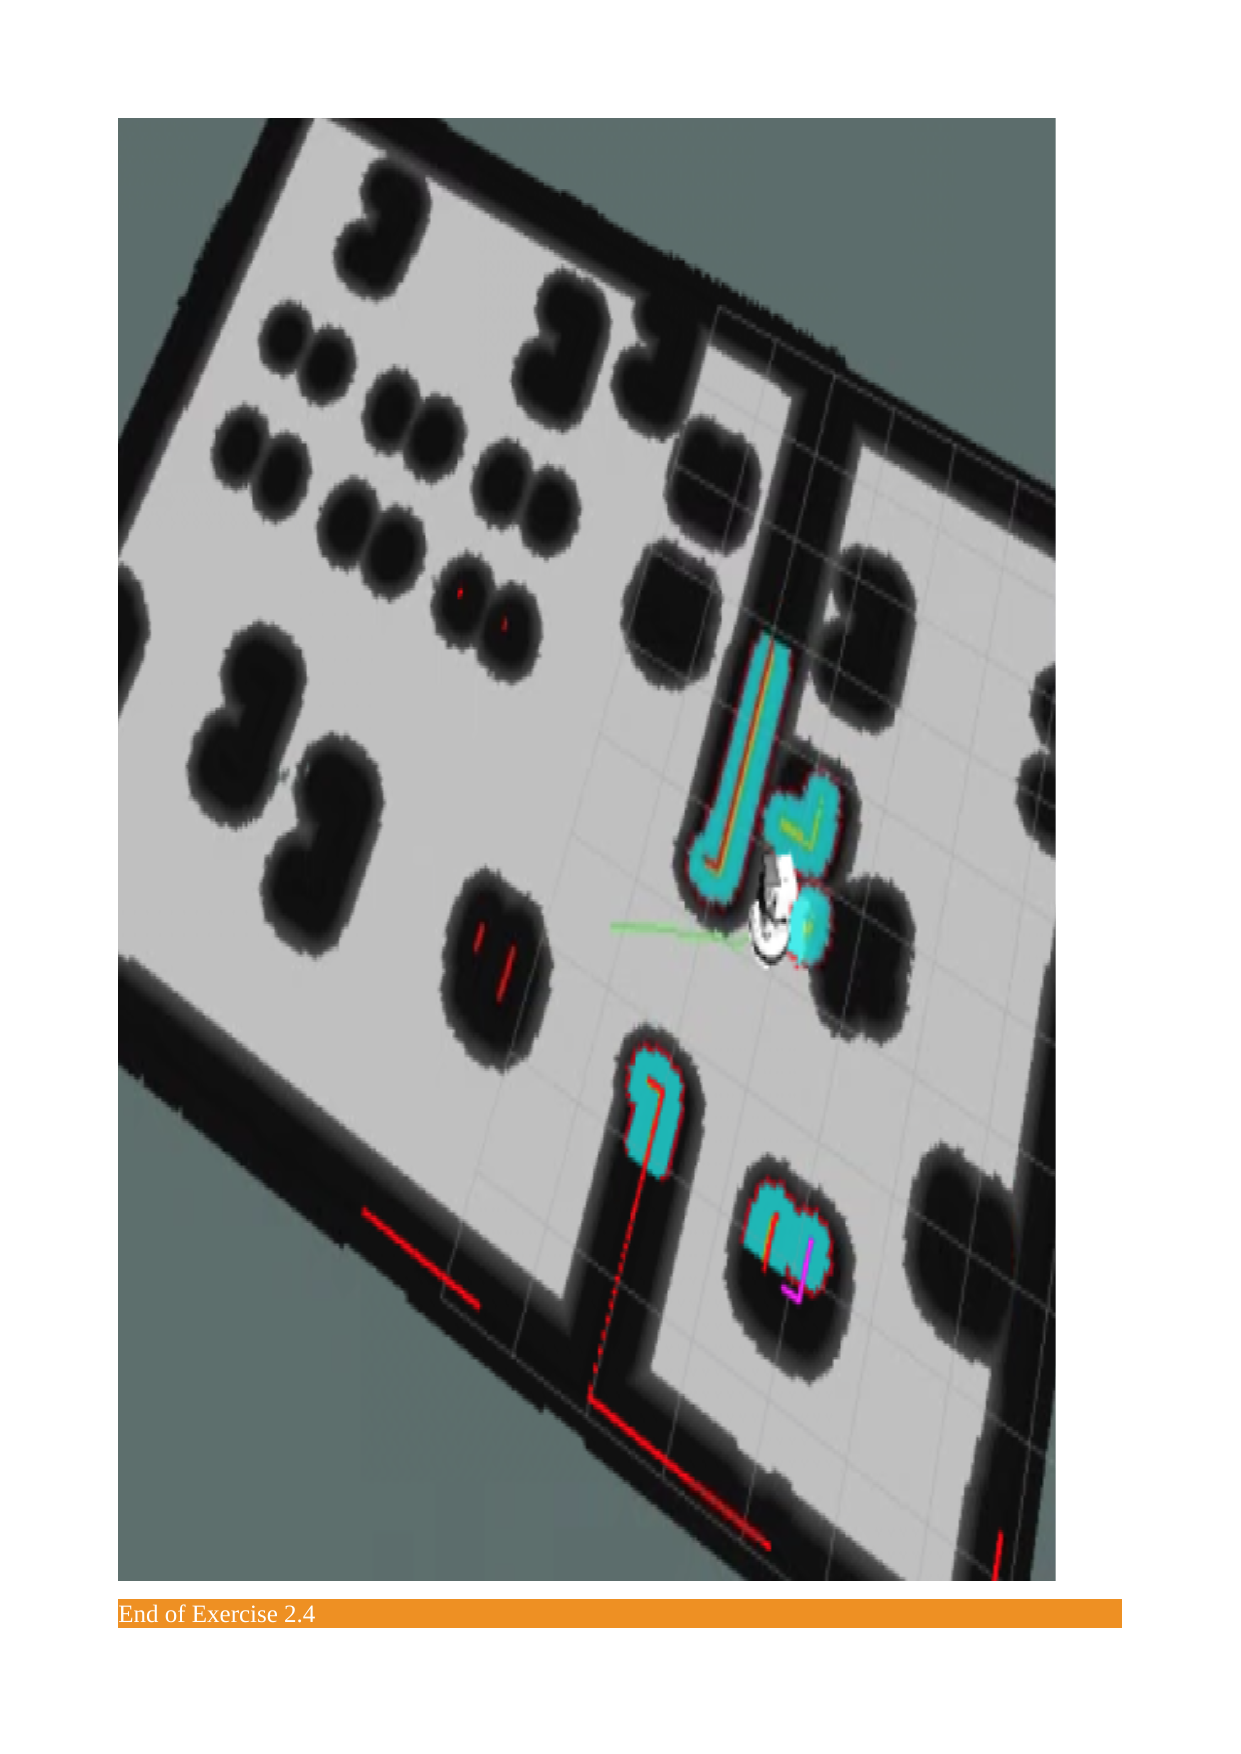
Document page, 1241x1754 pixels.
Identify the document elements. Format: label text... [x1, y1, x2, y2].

text End of Exercise 2.4 [118, 1599, 1122, 1628]
picture [118, 118, 1056, 1581]
